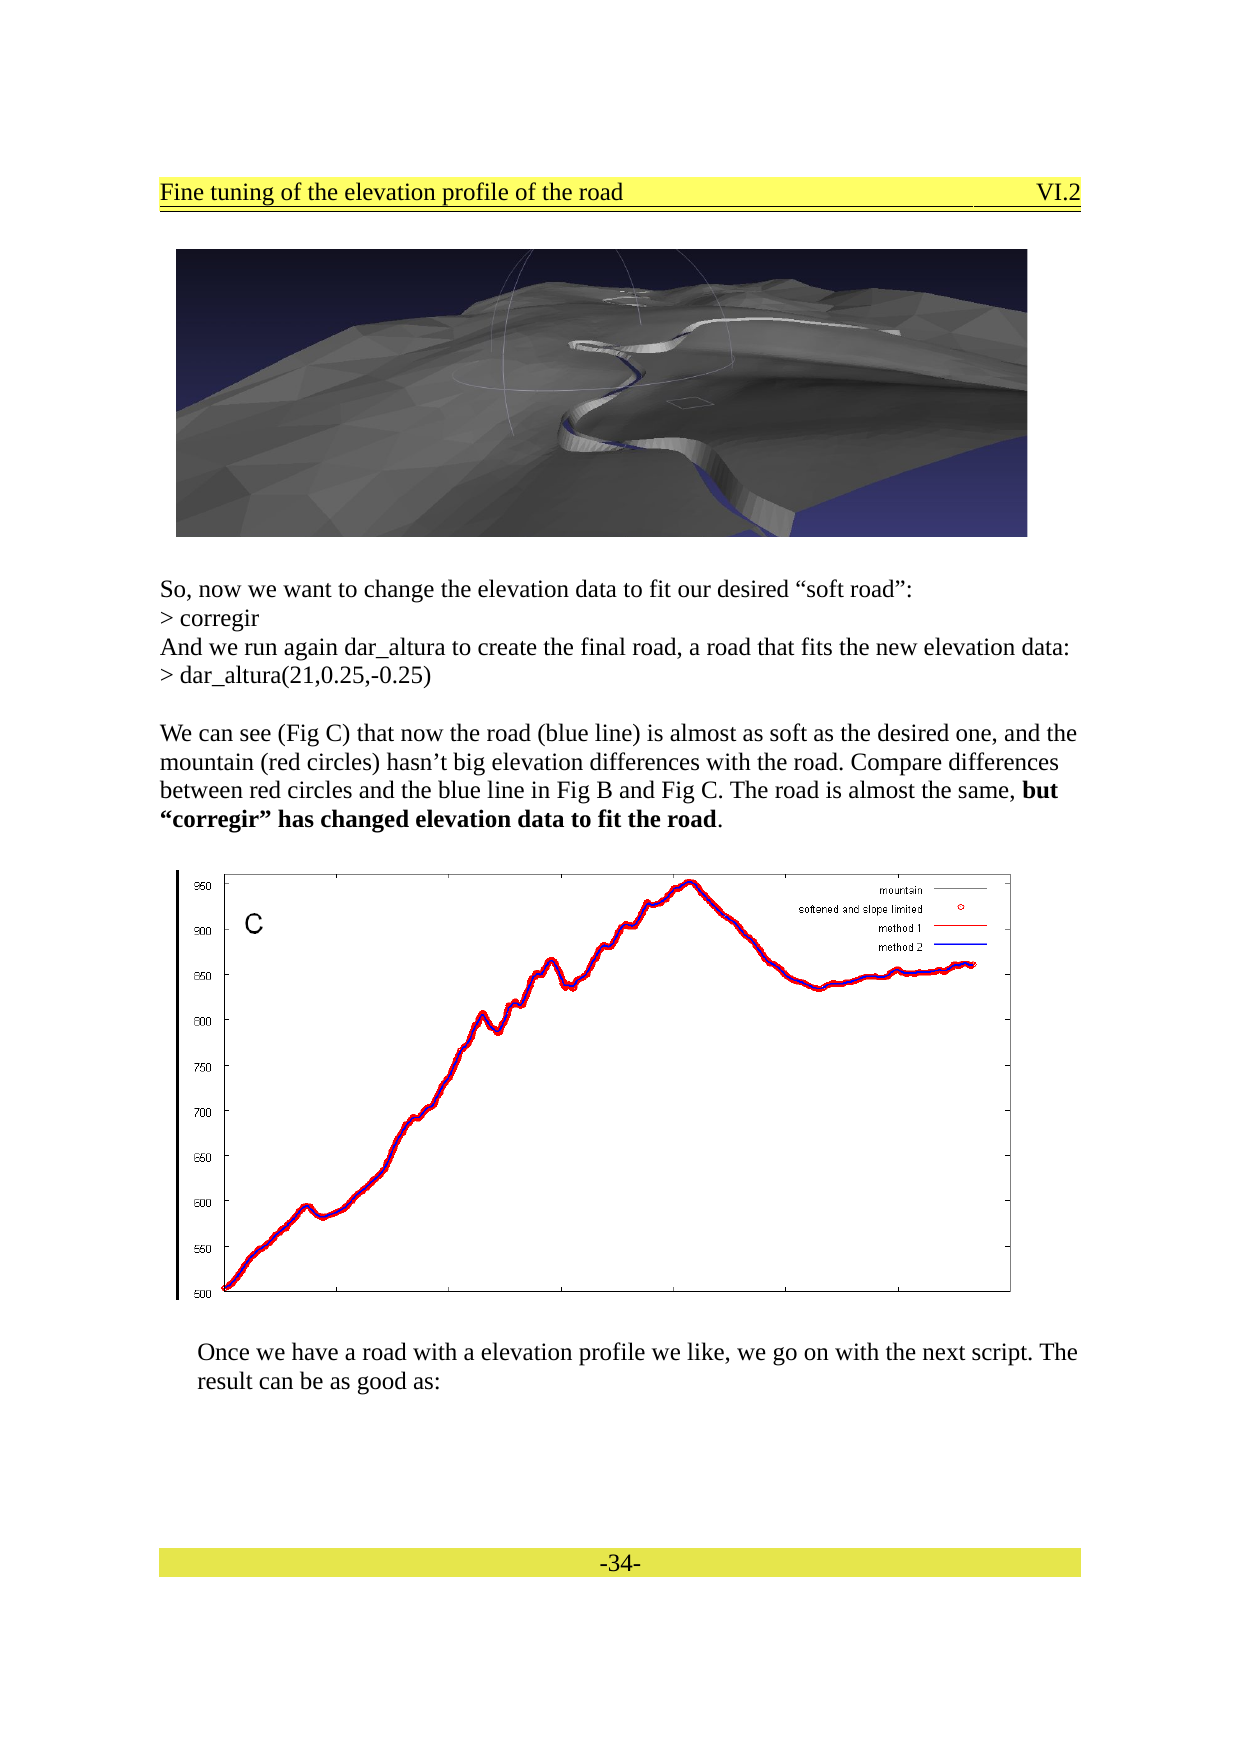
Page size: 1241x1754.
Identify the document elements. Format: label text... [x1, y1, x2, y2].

text > corregir [159, 603, 1081, 632]
text So, now we want to change the elevation data to fit our desired “soft road”: [159, 574, 1081, 603]
text And we run again dar_altura to create the final road, a road that fits the new elevation data: [159, 632, 1081, 661]
text > dar_altura(21,0.25,-0.25) [159, 661, 1081, 689]
text Once we have a road with a elevation profile we like, we go on with the next script. The result can be as good as: [197, 1337, 1081, 1395]
text We can see (Fig C) that now the road (blue line) is almost as soft as the desired one, and the mountain (red circles) hasn’t big elevation differences with the road. Compare differences between red circles and the blue line in Fig B and Fig C. The road is almost the same, but “corregir” has changed elevation data to fit the road. [159, 718, 1081, 833]
picture [176, 870, 1029, 1300]
picture [176, 249, 1028, 537]
